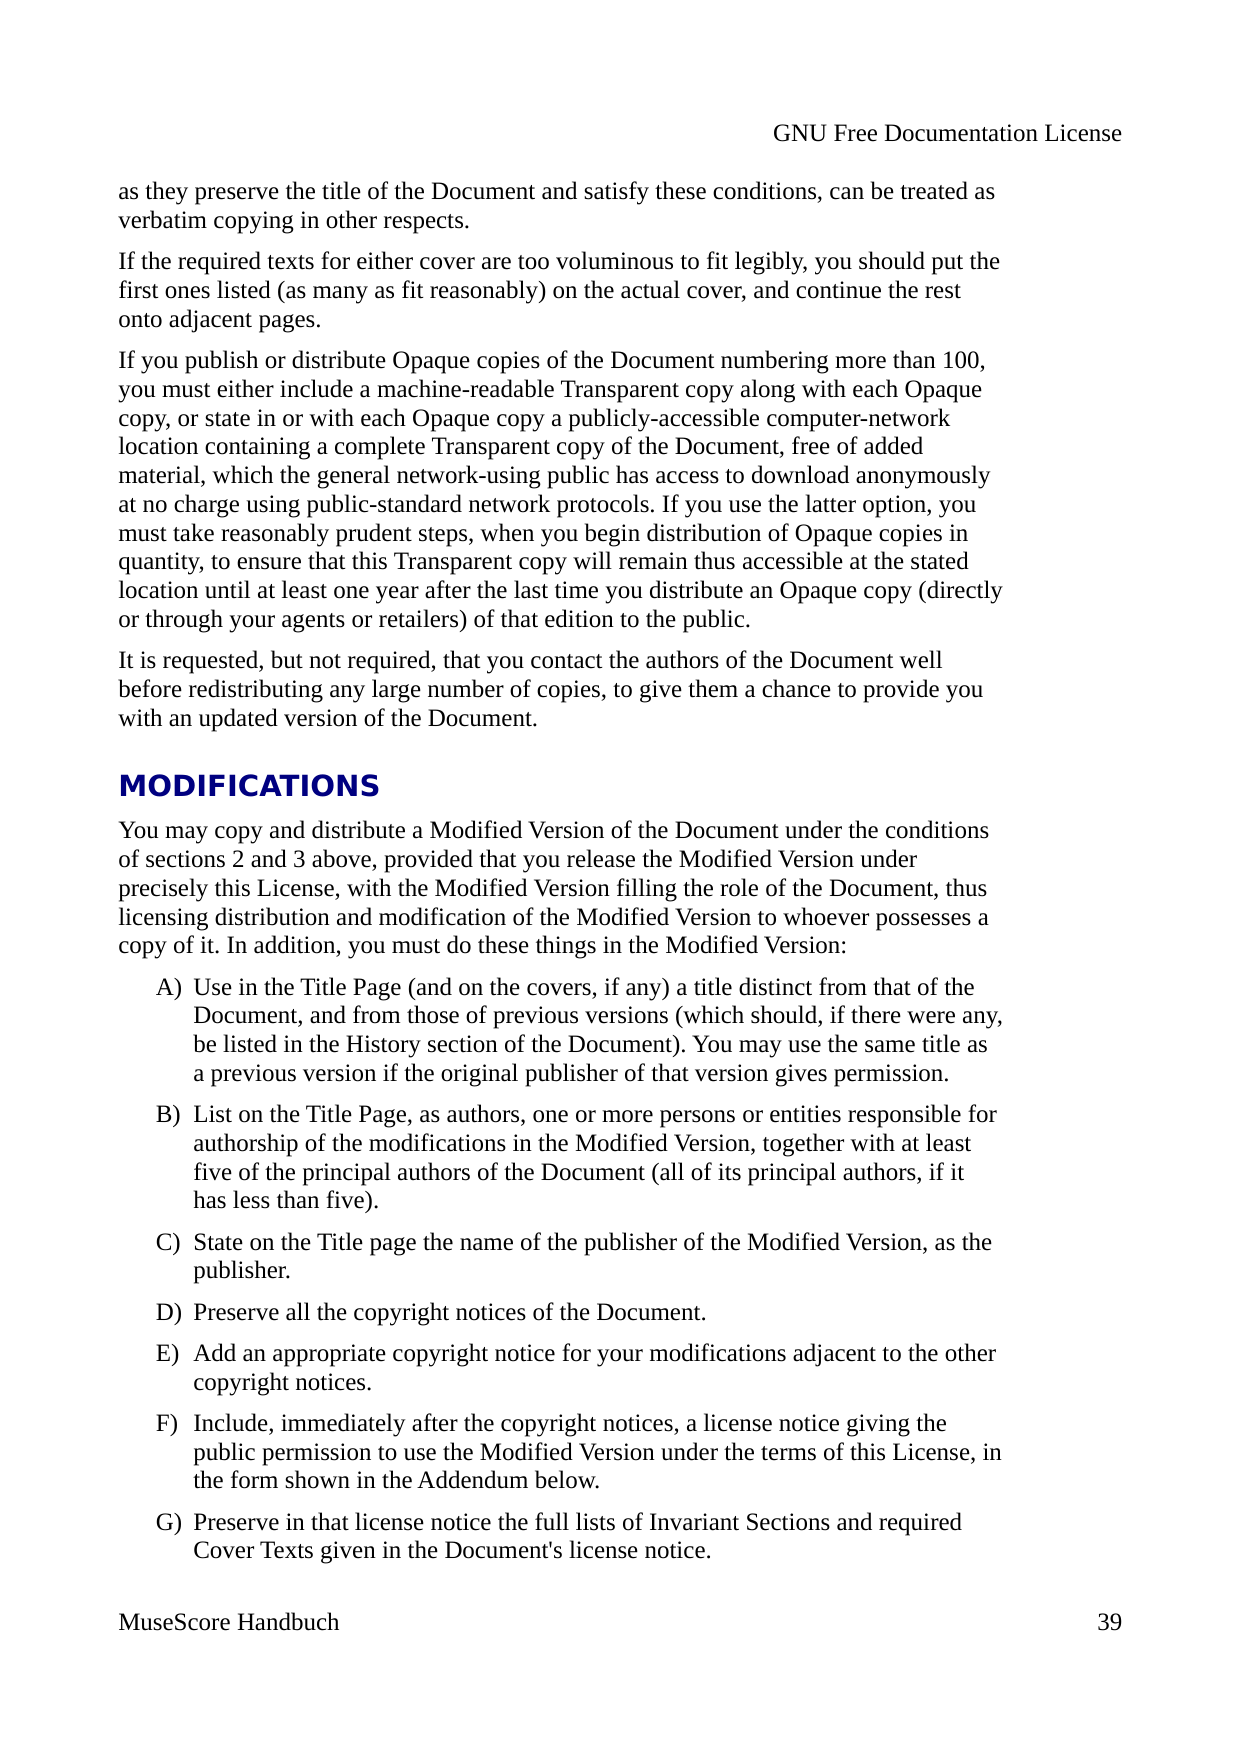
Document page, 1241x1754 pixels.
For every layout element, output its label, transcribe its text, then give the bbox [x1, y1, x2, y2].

list Include, immediately after the copyright notices, a license notice giving the public permission to use the Modified Version under the terms of this License, in the form shown in the Addendum below. [156, 1408, 1004, 1494]
list Preserve all the copyright notices of the Document. [156, 1297, 1004, 1325]
subtitle MODIFICATIONS [118, 769, 1122, 803]
list List on the Title Page, as authors, one or more persons or entities responsible for authorship of the modifications in the Modified Version, together with at least five of the principal authors of the Document (all of its principal authors, if it has less than five). [156, 1099, 1004, 1214]
list Use in the Title Page (and on the covers, if any) a title distinct from that of the Document, and from those of previous versions (which should, if there were any, be listed in the History section of the Document). You may use the same title as a previous version if the original publisher of that version gives permission. [156, 972, 1004, 1087]
list Add an appropriate copyright notice for your modifications adjacent to the other copyright notices. [156, 1338, 1004, 1395]
text It is requested, but not required, that you contact the authors of the Document well before redistributing any large number of copies, to give them a chance to provide you with an updated version of the Document. [118, 645, 1004, 731]
text as they preserve the title of the Document and satisfy these conditions, can be treated as verbatim copying in other respects. [118, 176, 1004, 234]
list State on the Title page the name of the publisher of the Modified Version, as the publisher. [156, 1227, 1004, 1284]
text If you publish or distribute Opaque copies of the Document numbering more than 100, you must either include a machine-readable Transparent copy along with each Opaque copy, or state in or with each Opaque copy a publicly-accessible computer-network location containing a complete Transparent copy of the Document, free of added material, which the general network-using public has access to download anonymously at no charge using public-standard network protocols. If you use the latter option, you must take reasonably prudent steps, when you begin distribution of Opaque copies in quantity, to ensure that this Transparent copy will remain thus accessible at the stated location until at least one year after the last time you distribute an Opaque copy (directly or through your agents or retailers) of that edition to the public. [118, 345, 1004, 633]
text If the required texts for either cover are too voluminous to fit legibly, you should put the first ones listed (as many as fit reasonably) on the actual cover, and continue the rest onto adjacent pages. [118, 246, 1004, 333]
list Preserve in that license notice the full lists of Invariant Sections and required Cover Texts given in the Document's license notice. [156, 1507, 1004, 1564]
text You may copy and distribute a Modified Version of the Document under the conditions of sections 2 and 3 above, provided that you release the Modified Version under precisely this License, with the Modified Version filling the role of the Document, thus licensing distribution and modification of the Modified Version to whoever possesses a copy of it. In addition, you must do these things in the Modified Version: [118, 815, 1004, 959]
